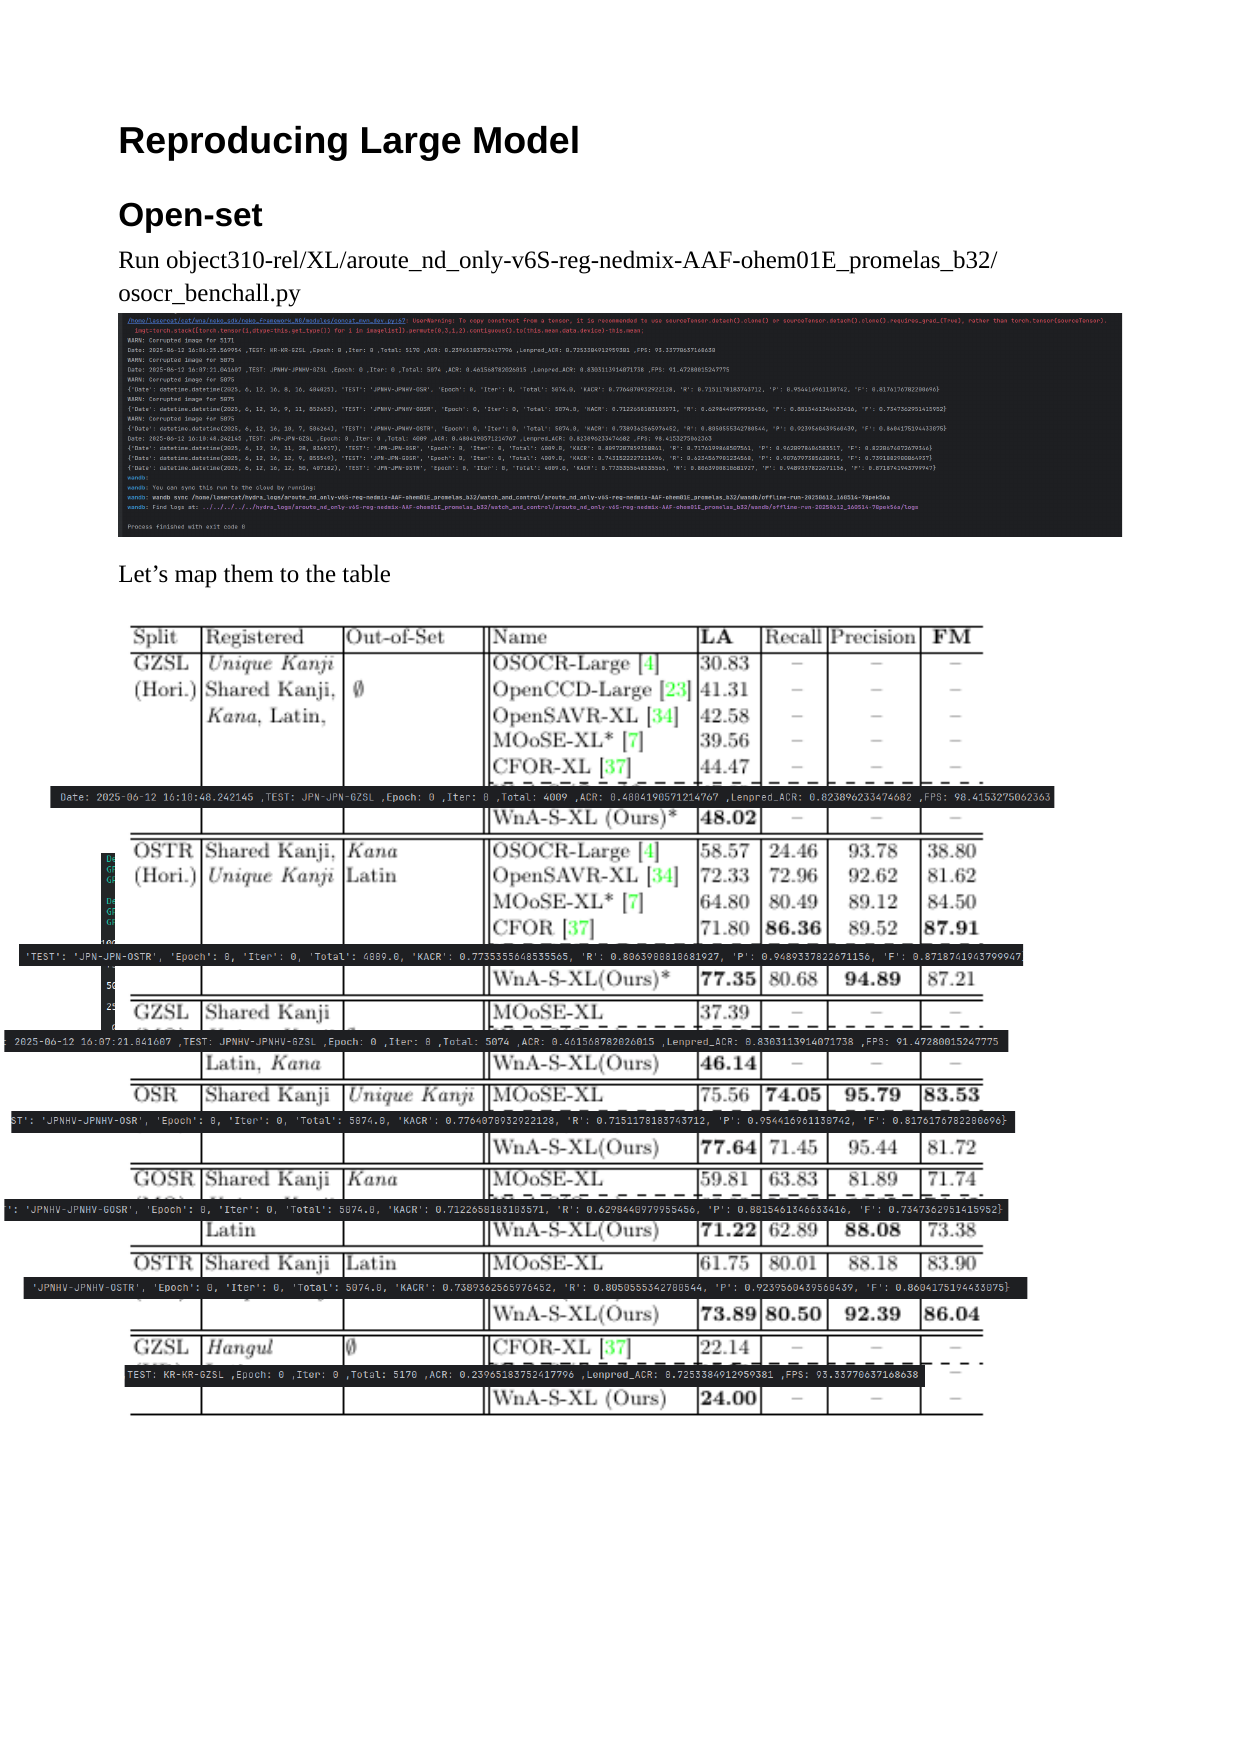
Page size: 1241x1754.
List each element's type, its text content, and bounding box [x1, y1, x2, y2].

picture [118, 313, 1123, 537]
picture [4, 607, 1055, 1421]
subtitle Open-set [118, 194, 1122, 233]
text Let’s map them to the table [118, 537, 1122, 588]
text Note the performance differs a bit on this 1650, but not much (utilization btw) [1036, 607, 1122, 838]
text Run object310-rel/XL/aroute_nd_only-v6S-reg-nedmix-AAF-ohem01E_promelas_b32/osocr_benchall.py [118, 246, 1122, 307]
subtitle Reproducing Large Model [118, 118, 1122, 161]
